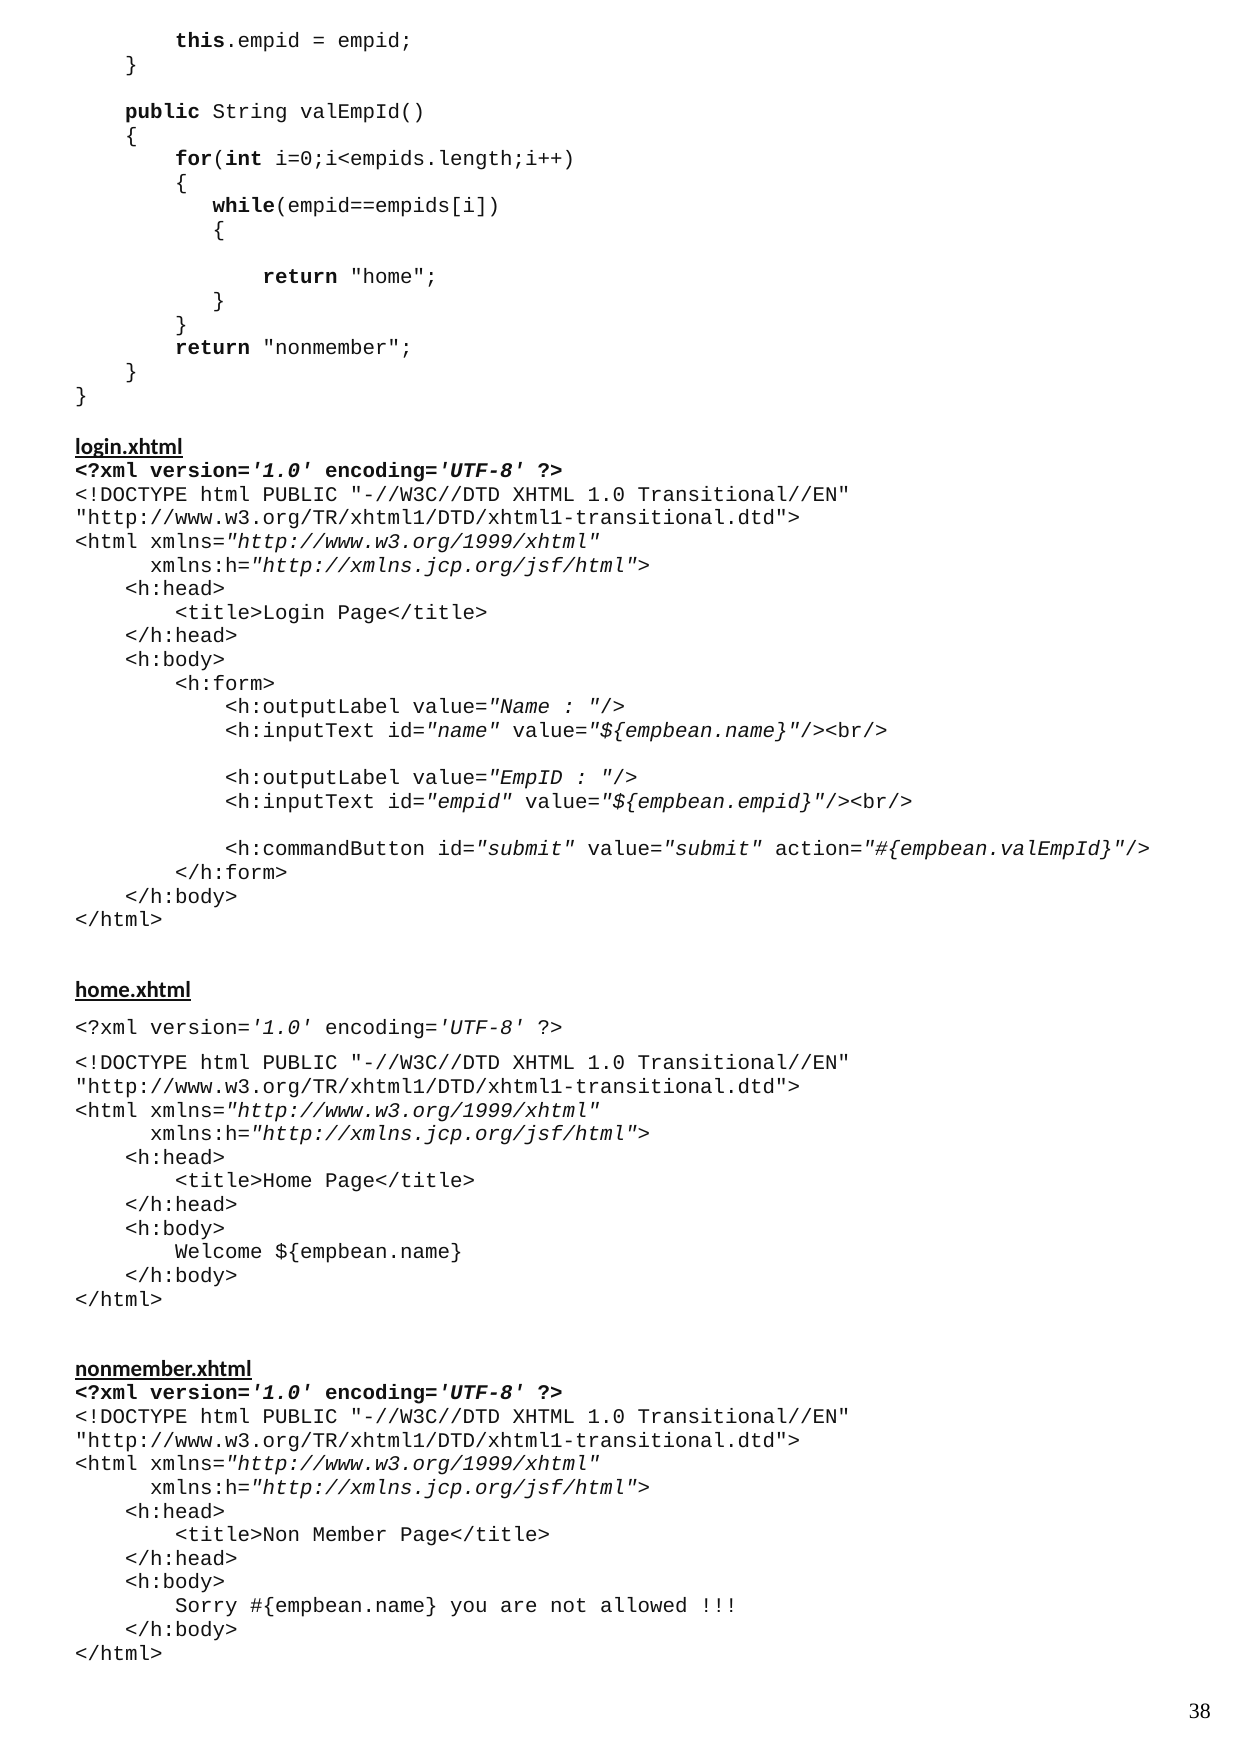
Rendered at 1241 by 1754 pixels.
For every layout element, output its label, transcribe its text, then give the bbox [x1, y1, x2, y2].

text } [75, 314, 1211, 337]
text <h:head> [75, 578, 1211, 602]
text <h:head> [75, 1147, 1211, 1171]
text <?xml version='1.0' encoding='UTF-8' ?> [75, 1017, 1211, 1041]
text { [75, 124, 1211, 148]
text </html> [75, 1289, 1211, 1312]
text <!DOCTYPE html PUBLIC "-//W3C//DTD XHTML 1.0 Transitional//EN" "http://www.w3.org/TR/xhtml1/DTD/xhtml1-transitional.dtd"> [75, 1406, 1211, 1453]
text return "nonmember"; [75, 337, 1211, 361]
text <h:head> [75, 1501, 1211, 1524]
text <html xmlns="http://www.w3.org/1999/xhtml" [75, 531, 1211, 554]
text <!DOCTYPE html PUBLIC "-//W3C//DTD XHTML 1.0 Transitional//EN" "http://www.w3.org/TR/xhtml1/DTD/xhtml1-transitional.dtd"> [75, 1052, 1211, 1099]
text </h:head> [75, 1548, 1211, 1572]
text } [75, 54, 1211, 77]
text return "home"; [75, 266, 1211, 290]
text <h:form> [75, 673, 1211, 696]
text </html> [75, 909, 1211, 933]
text xmlns:h="http://xmlns.jcp.org/jsf/html"> [75, 1123, 1211, 1147]
text this.empid = empid; [75, 30, 1211, 54]
text Sorry #{empbean.name} you are not allowed !!! [75, 1595, 1211, 1619]
text <?xml version='1.0' encoding='UTF-8' ?> [75, 460, 1211, 484]
text xmlns:h="http://xmlns.jcp.org/jsf/html"> [75, 554, 1211, 578]
text public String valEmpId() [75, 101, 1211, 124]
text <h:inputText id="name" value="${empbean.name}"/><br/> [75, 720, 1211, 744]
text </h:form> [75, 862, 1211, 886]
text { [75, 172, 1211, 196]
text { [75, 219, 1211, 243]
text for(int i=0;i<empids.length;i++) [75, 148, 1211, 172]
text <!DOCTYPE html PUBLIC "-//W3C//DTD XHTML 1.0 Transitional//EN" "http://www.w3.org/TR/xhtml1/DTD/xhtml1-transitional.dtd"> [75, 484, 1211, 531]
text <html xmlns="http://www.w3.org/1999/xhtml" [75, 1453, 1211, 1477]
text <h:body> [75, 1572, 1211, 1595]
text <h:body> [75, 649, 1211, 673]
text <title>Non Member Page</title> [75, 1524, 1211, 1548]
text </h:head> [75, 1194, 1211, 1218]
text </h:body> [75, 886, 1211, 909]
text <html xmlns="http://www.w3.org/1999/xhtml" [75, 1099, 1211, 1123]
text <?xml version='1.0' encoding='UTF-8' ?> [75, 1382, 1211, 1406]
text </html> [75, 1642, 1211, 1666]
text </h:body> [75, 1265, 1211, 1289]
text </h:head> [75, 626, 1211, 649]
text <h:commandButton id="submit" value="submit" action="#{empbean.valEmpId}"/> [75, 838, 1211, 862]
text <h:outputLabel value="EmpID : "/> [75, 767, 1211, 791]
text <h:outputLabel value="Name : "/> [75, 696, 1211, 720]
text <title>Home Page</title> [75, 1171, 1211, 1194]
text xmlns:h="http://xmlns.jcp.org/jsf/html"> [75, 1477, 1211, 1501]
text while(empid==empids[i]) [75, 196, 1211, 219]
text <title>Login Page</title> [75, 602, 1211, 626]
text Welcome ${empbean.name} [75, 1241, 1211, 1265]
text <h:inputText id="empid" value="${empbean.empid}"/><br/> [75, 791, 1211, 815]
text login.xhtml [75, 432, 1211, 460]
text nonmember.xhtml [75, 1354, 1211, 1382]
text } [75, 385, 1211, 408]
text home.xhtml [75, 975, 1211, 1003]
text } [75, 290, 1211, 314]
text } [75, 361, 1211, 385]
text <h:body> [75, 1218, 1211, 1241]
text </h:body> [75, 1619, 1211, 1642]
